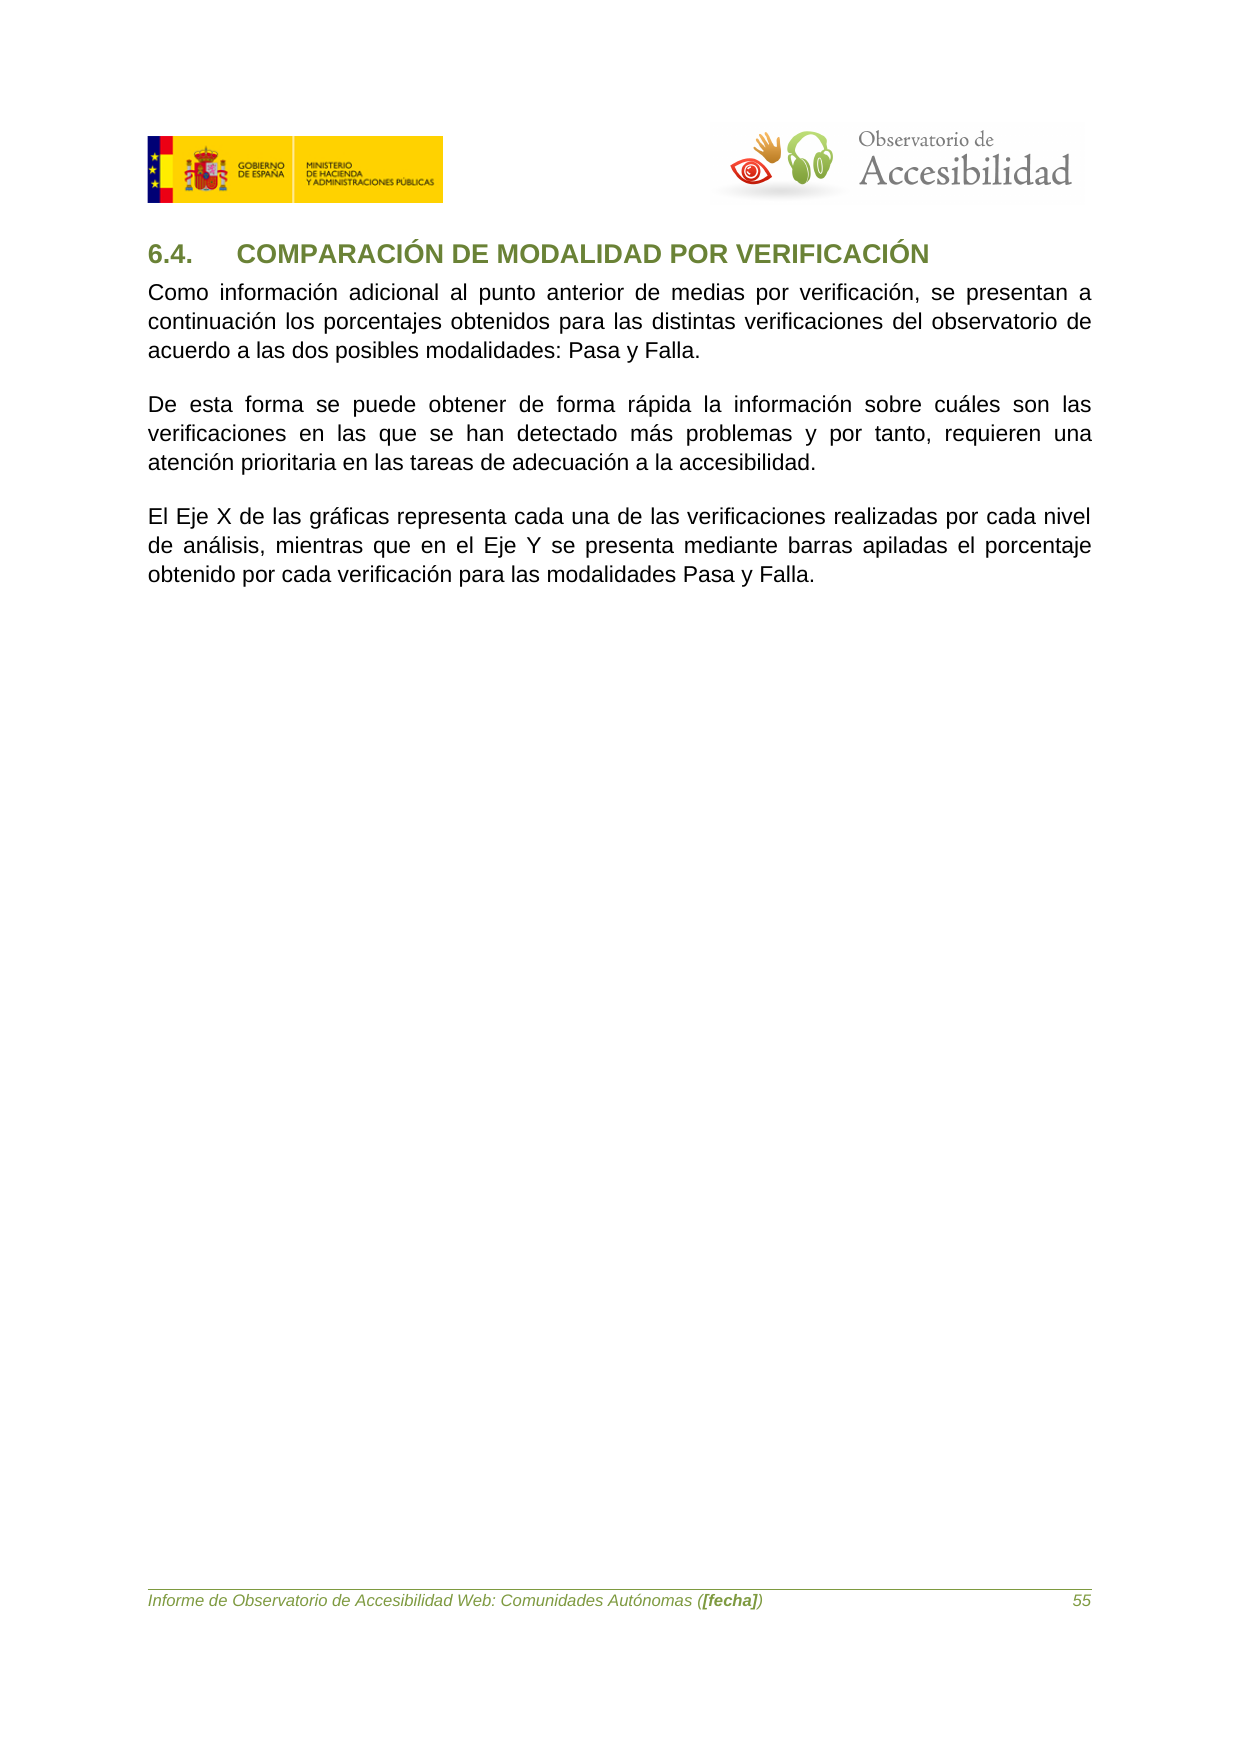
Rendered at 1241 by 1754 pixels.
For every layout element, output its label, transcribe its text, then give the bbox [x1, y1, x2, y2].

text De esta forma se puede obtener de forma rápida la información sobre cuáles son las verificaciones en las que se han detectado más problemas y por tanto, requieren una atención prioritaria en las tareas de adecuación a la accesibilidad. [148, 391, 1092, 475]
text Como información adicional al punto anterior de medias por verificación, se presentan a continuación los porcentajes obtenidos para las distintas verificaciones del observatorio de acuerdo a las dos posibles modalidades: Pasa y Falla. [148, 279, 1092, 363]
text El Eje X de las gráficas representa cada una de las verificaciones realizadas por cada nivel de análisis, mientras que en el Eje Y se presenta mediante barras apiladas el porcentaje obtenido por cada verificación para las modalidades Pasa y Falla. [148, 503, 1092, 587]
picture [710, 122, 1086, 205]
picture [147, 136, 443, 203]
list Comparación de Modalidad por Verificación [148, 238, 1092, 269]
